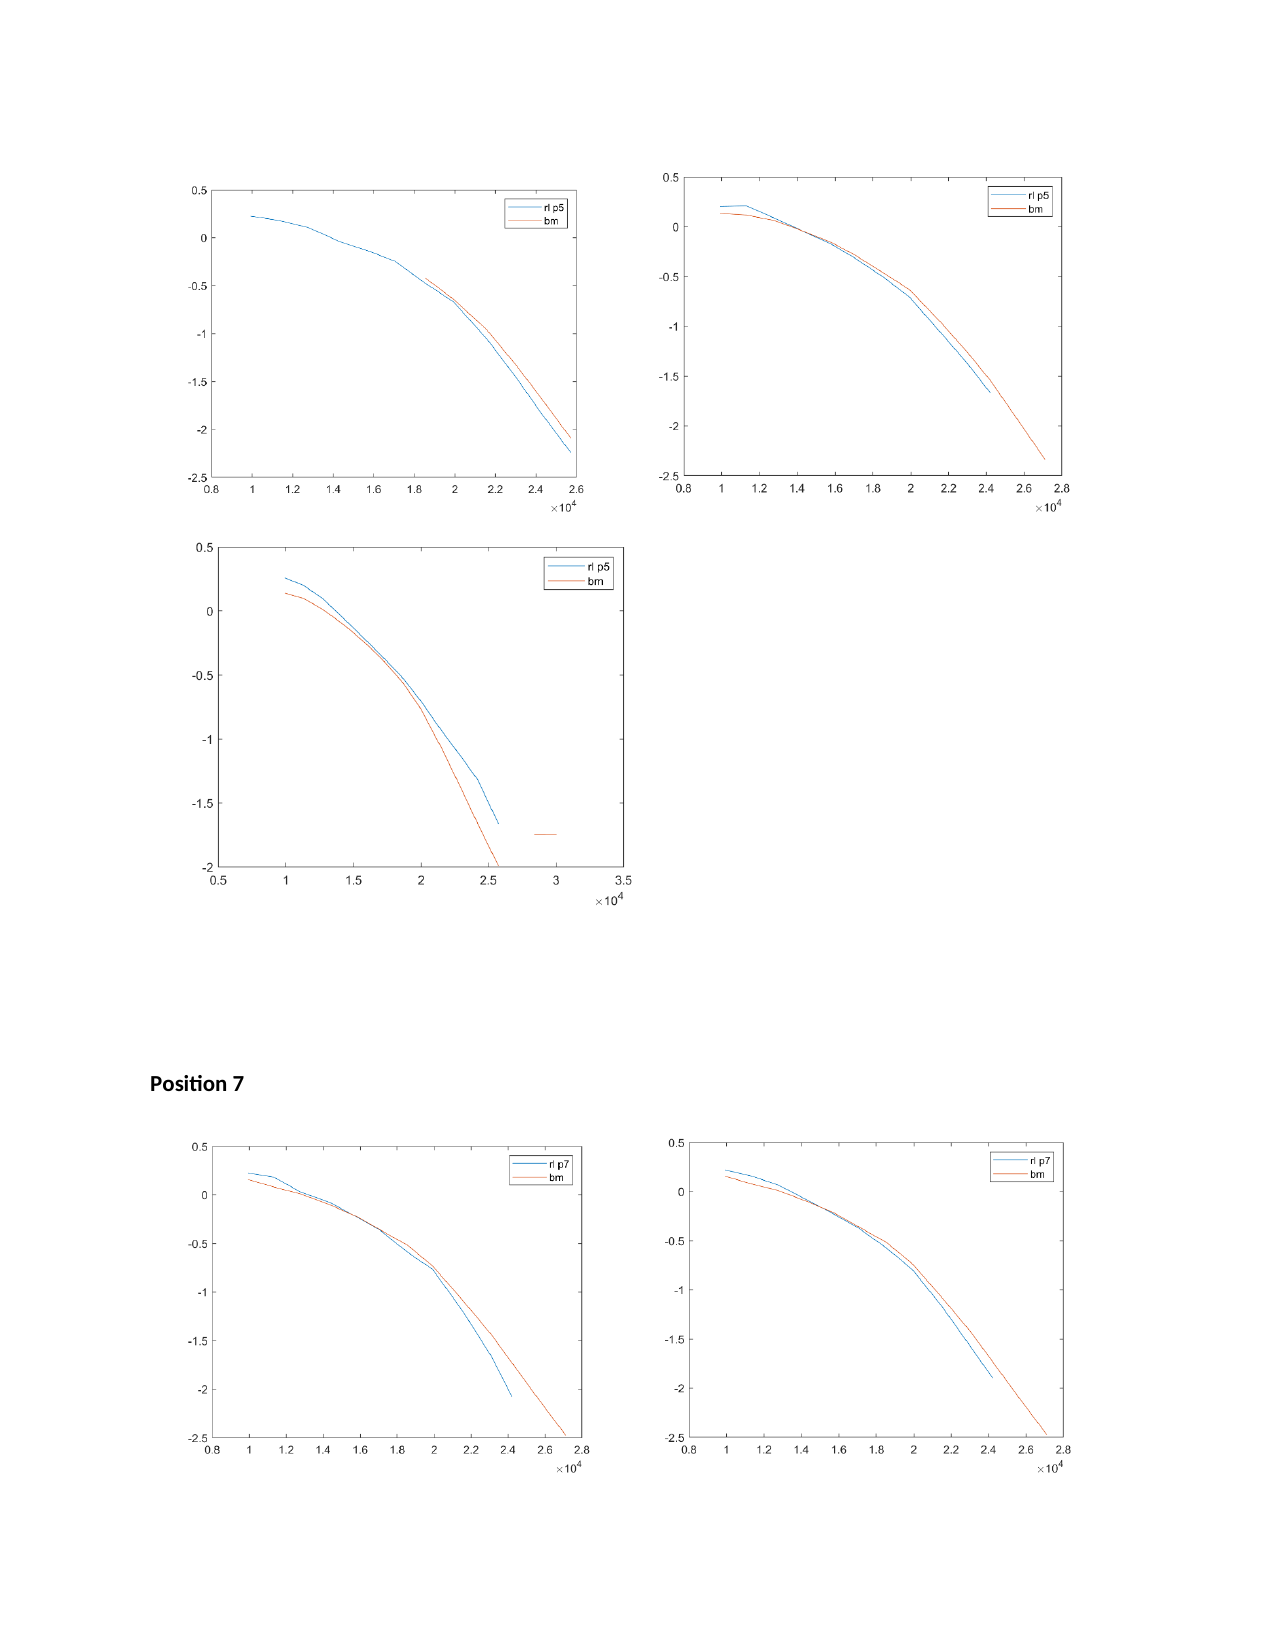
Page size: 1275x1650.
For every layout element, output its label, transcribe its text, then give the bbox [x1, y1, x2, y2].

text Position 7 [150, 1069, 1125, 1097]
picture [150, 517, 673, 910]
picture [150, 150, 1108, 516]
picture [150, 1115, 1109, 1477]
